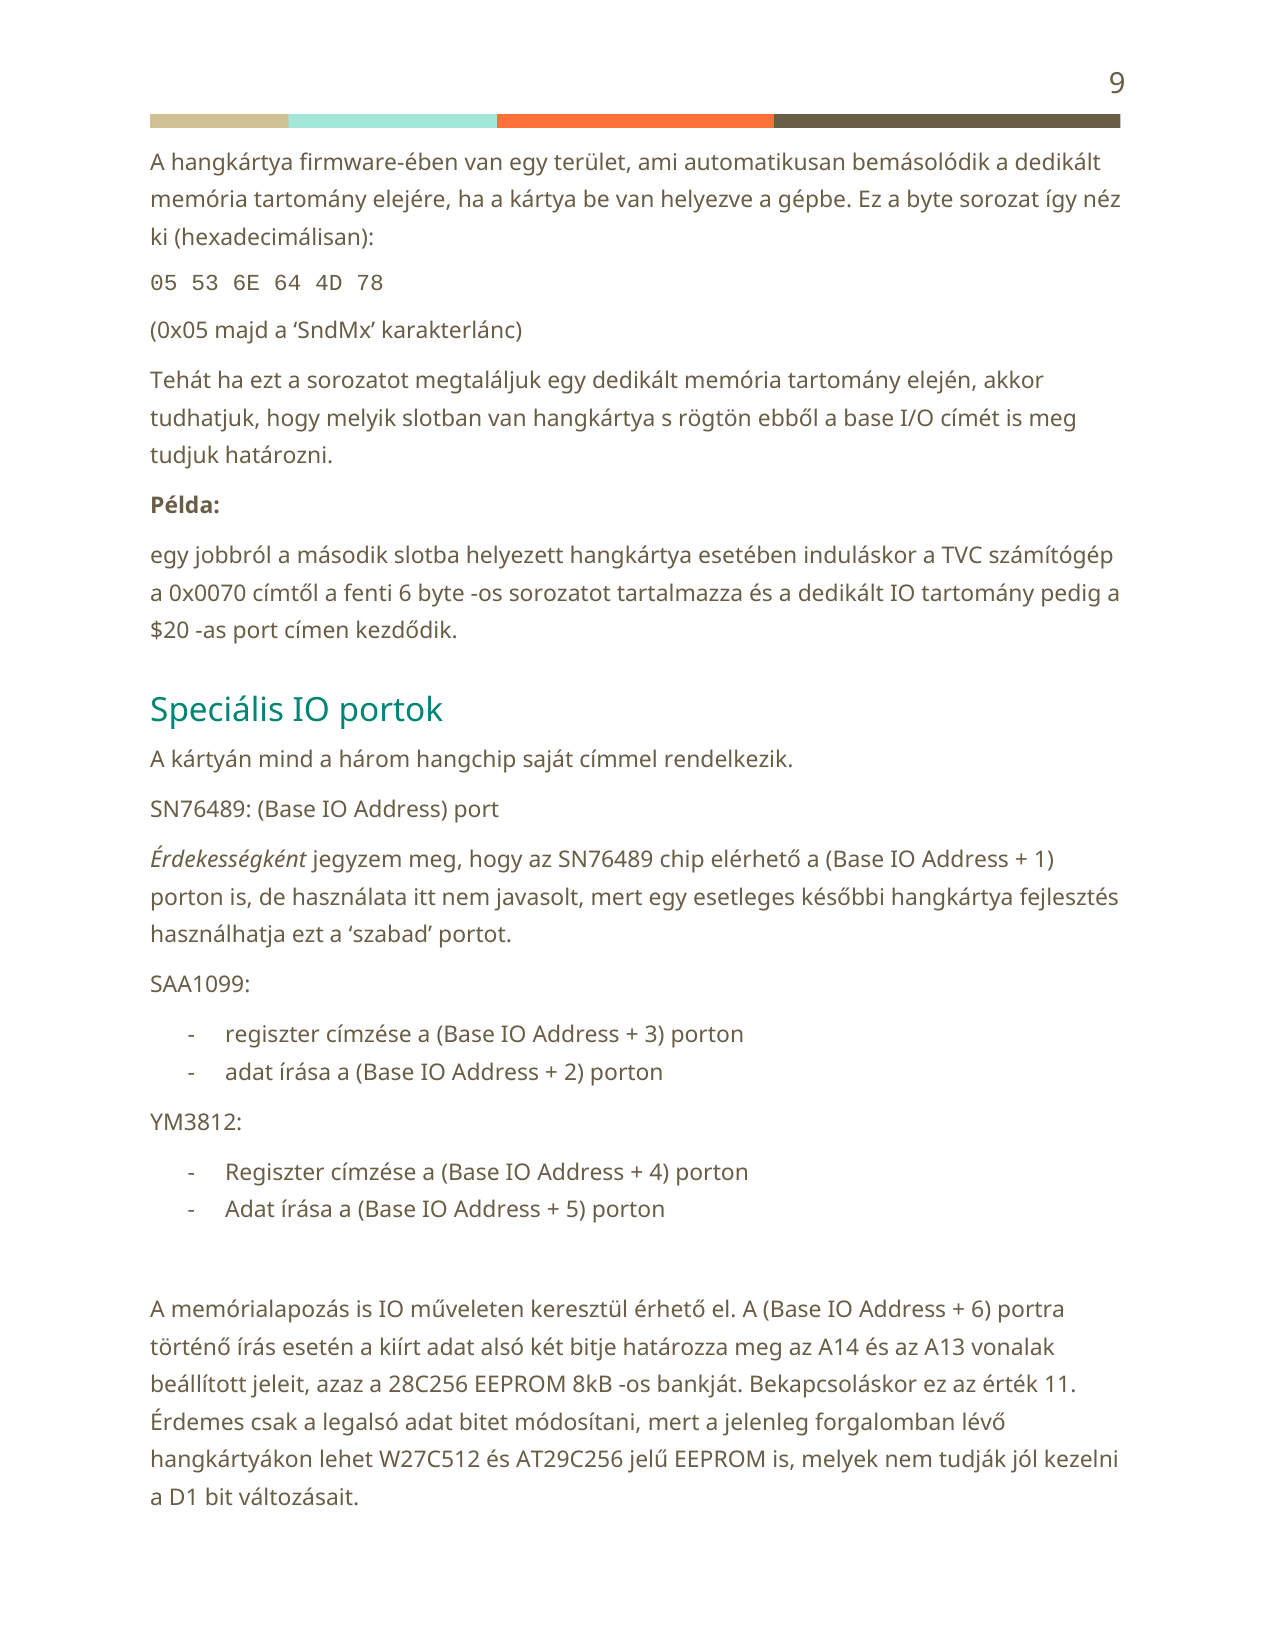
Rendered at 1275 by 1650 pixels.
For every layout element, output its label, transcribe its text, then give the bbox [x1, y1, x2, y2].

text YM3812: [150, 1106, 1125, 1137]
text Tehát ha ezt a sorozatot megtaláljuk egy dedikált memória tartomány elején, akkor tudhatjuk, hogy melyik slotban van hangkártya s rögtön ebből a base I/O címét is meg tudjuk határozni. [150, 364, 1125, 471]
text A memórialapozás is IO műveleten keresztül érhető el. A (Base IO Address + 6) portra történő írás esetén a kiírt adat alsó két bitje határozza meg az A14 és az A13 vonalak beállított jeleit, azaz a 28C256 EEPROM 8kB -os bankját. Bekapcsoláskor ez az érték 11. Érdemes csak a legalsó adat bitet módosítani, mert a jelenleg forgalomban lévő hangkártyákon lehet W27C512 és AT29C256 jelű EEPROM is, melyek nem tudják jól kezelni a D1 bit változásait. [150, 1293, 1125, 1512]
text Példa: [150, 489, 1125, 521]
text 05 53 6E 64 4D 78 [150, 271, 1125, 297]
list Adat írása a (Base IO Address + 5) porton [187, 1193, 1125, 1224]
list adat írása a (Base IO Address + 2) porton [187, 1056, 1125, 1087]
text SAA1099: [150, 968, 1125, 999]
text (0x05 majd a ‘SndMx’ karakterlánc) [150, 314, 1125, 346]
subtitle Speciális IO portok [150, 685, 1125, 731]
text A kártyán mind a három hangchip saját címmel rendelkezik. [150, 743, 1125, 774]
list Regiszter címzése a (Base IO Address + 4) porton [187, 1156, 1125, 1187]
list regiszter címzése a (Base IO Address + 3) porton [187, 1018, 1125, 1049]
text SN76489: (Base IO Address) port [150, 793, 1125, 824]
text A hangkártya firmware-ében van egy terület, ami automatikusan bemásolódik a dedikált memória tartomány elejére, ha a kártya be van helyezve a gépbe. Ez a byte sorozat így néz ki (hexadecimálisan): [150, 146, 1125, 252]
text egy jobbról a második slotba helyezett hangkártya esetében induláskor a TVC számítógép a 0x0070 címtől a fenti 6 byte -os sorozatot tartalmazza és a dedikált IO tartomány pedig a $20 -as port címen kezdődik. [150, 539, 1125, 646]
picture [150, 114, 1121, 128]
text Érdekességként jegyzem meg, hogy az SN76489 chip elérhető a (Base IO Address + 1) porton is, de használata itt nem javasolt, mert egy esetleges későbbi hangkártya fejlesztés használhatja ezt a ‘szabad’ portot. [150, 843, 1125, 949]
